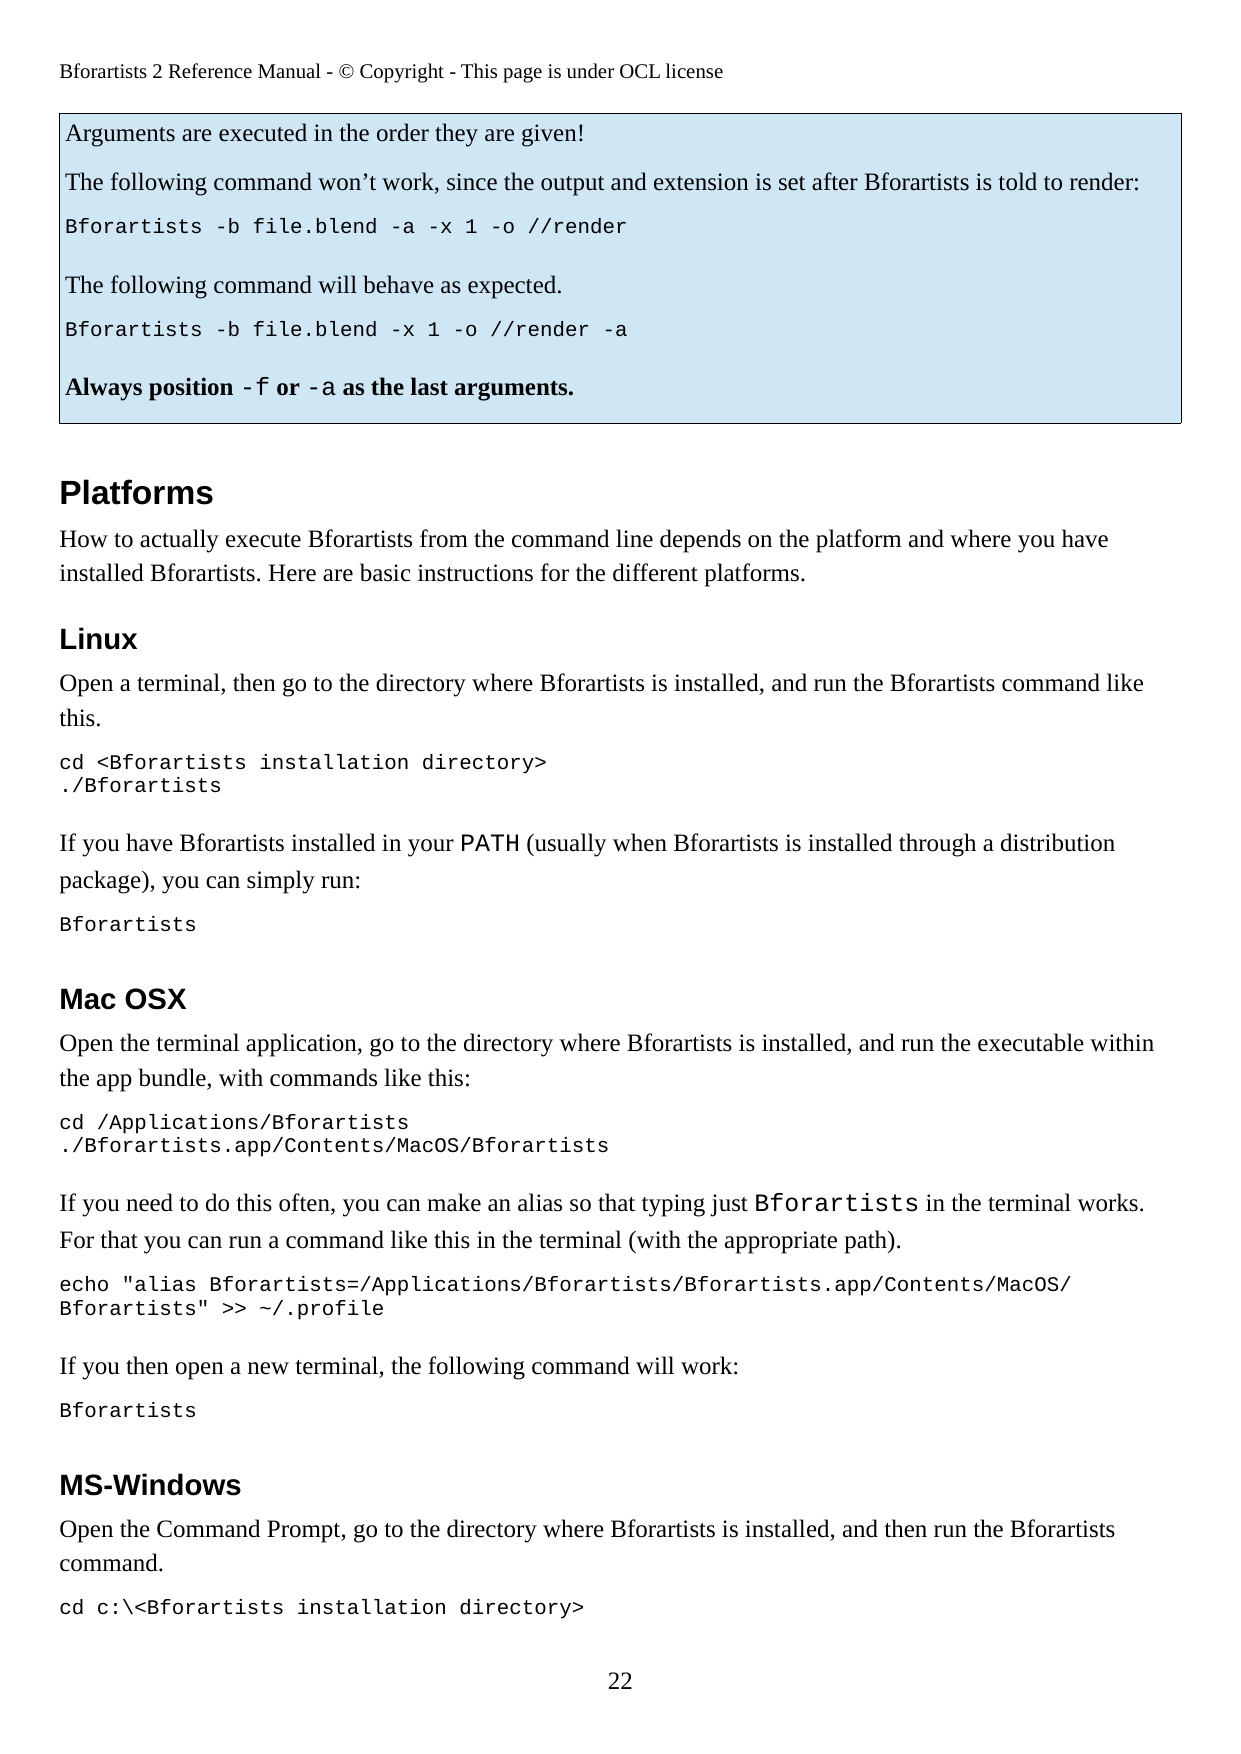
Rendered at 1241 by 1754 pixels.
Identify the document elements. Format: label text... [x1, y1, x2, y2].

text If you have Bforartists installed in your PATH (usually when Bforartists is installed through a distribution package), you can simply run: [59, 828, 1181, 894]
text How to actually execute Bforartists from the command line depends on the platform and where you have installed Bforartists. Here are basic instructions for the different platforms. [59, 524, 1181, 587]
text cd /Applications/Bforartists [59, 1112, 1181, 1135]
subtitle Platforms [59, 473, 1181, 511]
text Open the Command Prompt, go to the directory where Bforartists is installed, and then run the Bforartists command. [59, 1514, 1181, 1577]
text echo "alias Bforartists=/Applications/Bforartists/Bforartists.app/Contents/MacOS/Bforartists" >> ~/.profile [59, 1274, 1181, 1321]
text ./Bforartists [59, 775, 1181, 799]
text If you then open a new terminal, the following command will work: [59, 1351, 1181, 1379]
subtitle Mac OSX [59, 982, 1181, 1016]
text Open the terminal application, go to the directory where Bforartists is installed, and run the executable within the app bundle, with commands like this: [59, 1028, 1181, 1091]
text If you need to do this often, you can make an alias so that typing just Bforartists in the terminal works. For that you can run a command like this in the terminal (with the appropriate path). [59, 1188, 1181, 1254]
text ./Bforartists.app/Contents/MacOS/Bforartists [59, 1135, 1181, 1159]
subtitle Linux [59, 622, 1181, 656]
subtitle MS-Windows [59, 1468, 1181, 1501]
text cd <Bforartists installation directory> [59, 752, 1181, 775]
text Bforartists [59, 1400, 1181, 1423]
text Open a terminal, then go to the directory where Bforartists is installed, and run the Bforartists command like this. [59, 668, 1181, 731]
table_cell Arguments are executed in the order they are given! The following command won’t work, since the output and extension is set after Bforartists is told to render: Bforartists -b file.blend -a -x 1 -o //render The following command will behave as expected. Bforartists -b file.blend -x 1 -o //render -a Always position -f or -a as the last arguments. [60, 114, 1181, 423]
text cd c:\<Bforartists installation directory> [59, 1597, 1181, 1621]
text Bforartists [59, 914, 1181, 938]
